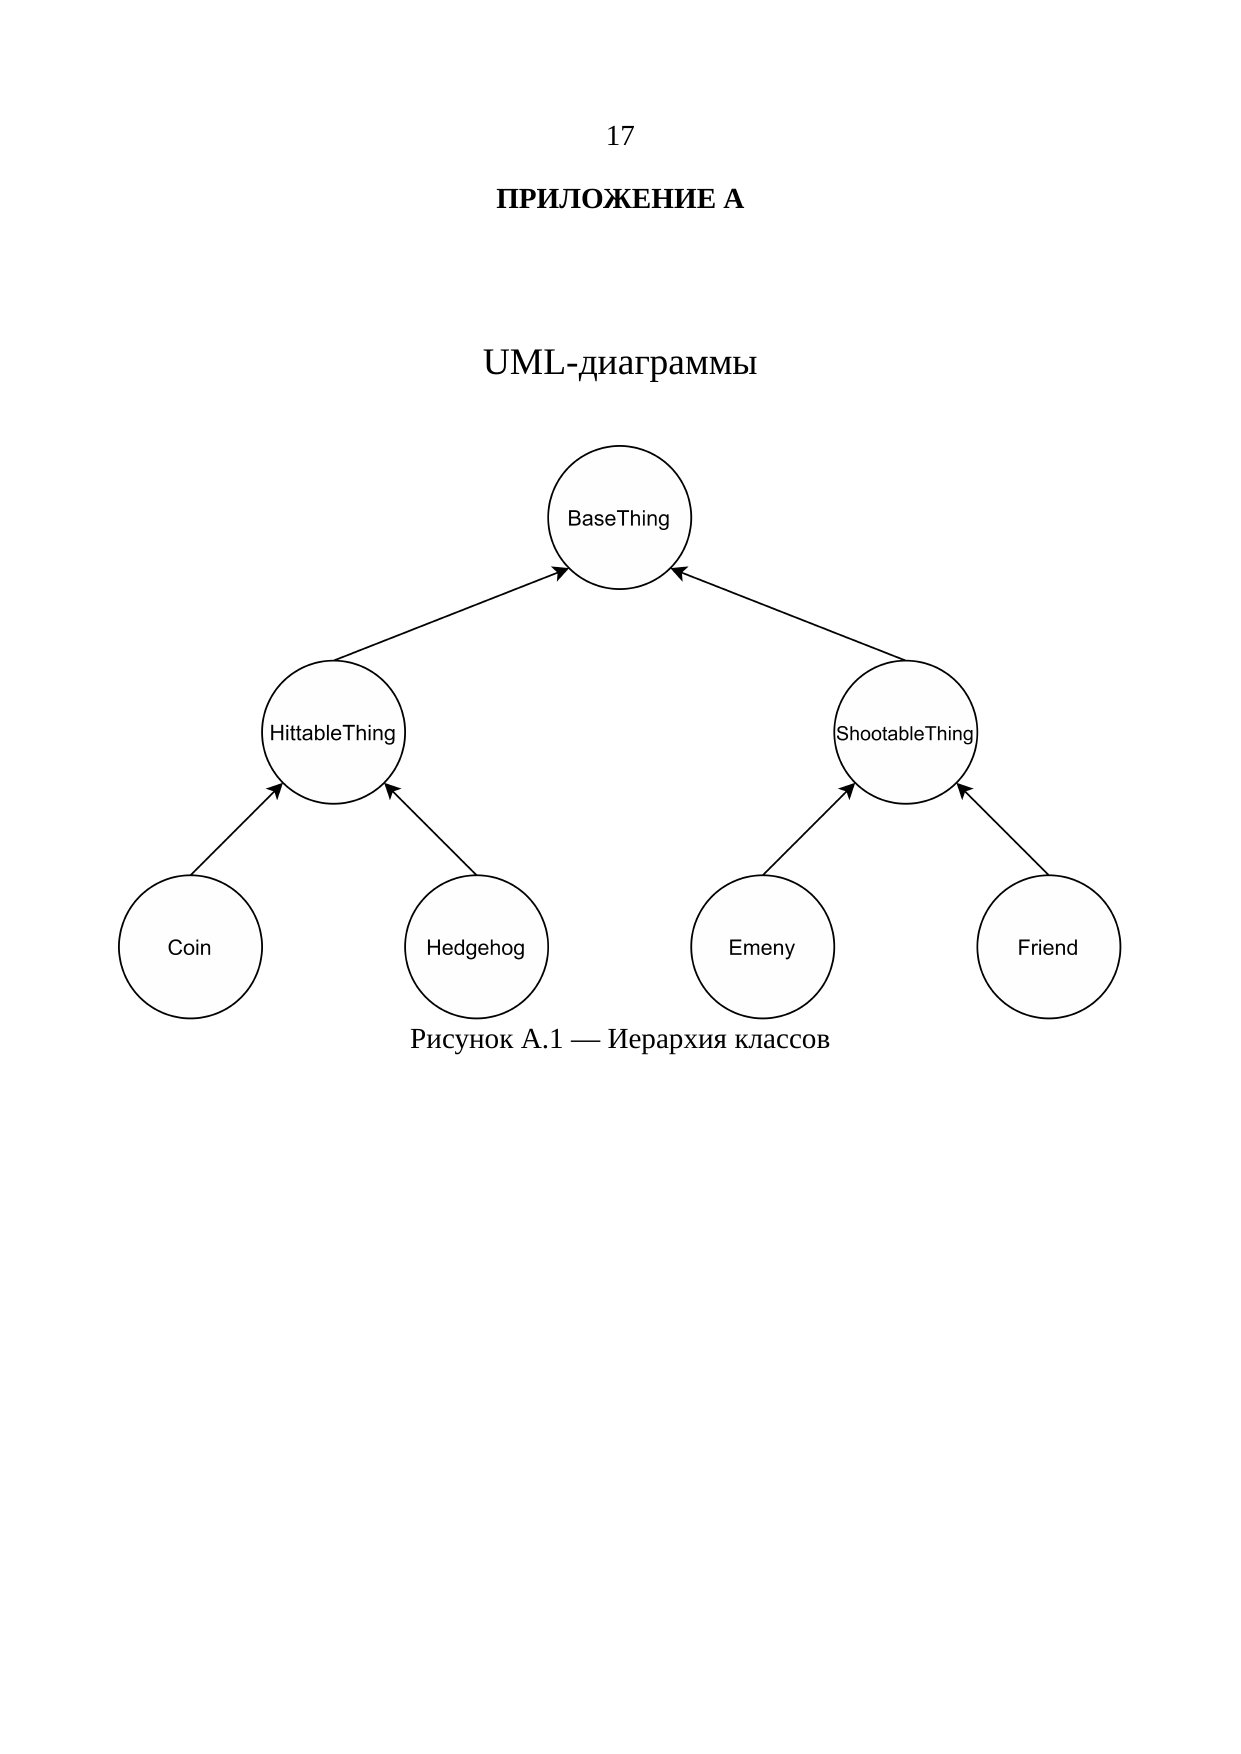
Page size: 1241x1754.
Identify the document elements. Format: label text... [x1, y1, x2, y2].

text Рисунок A.1 — Иерархия классов [118, 1021, 1122, 1054]
subtitle Приложение А [118, 181, 1122, 215]
picture [118, 445, 1123, 1021]
subtitle UML-диаграммы [118, 339, 1122, 382]
